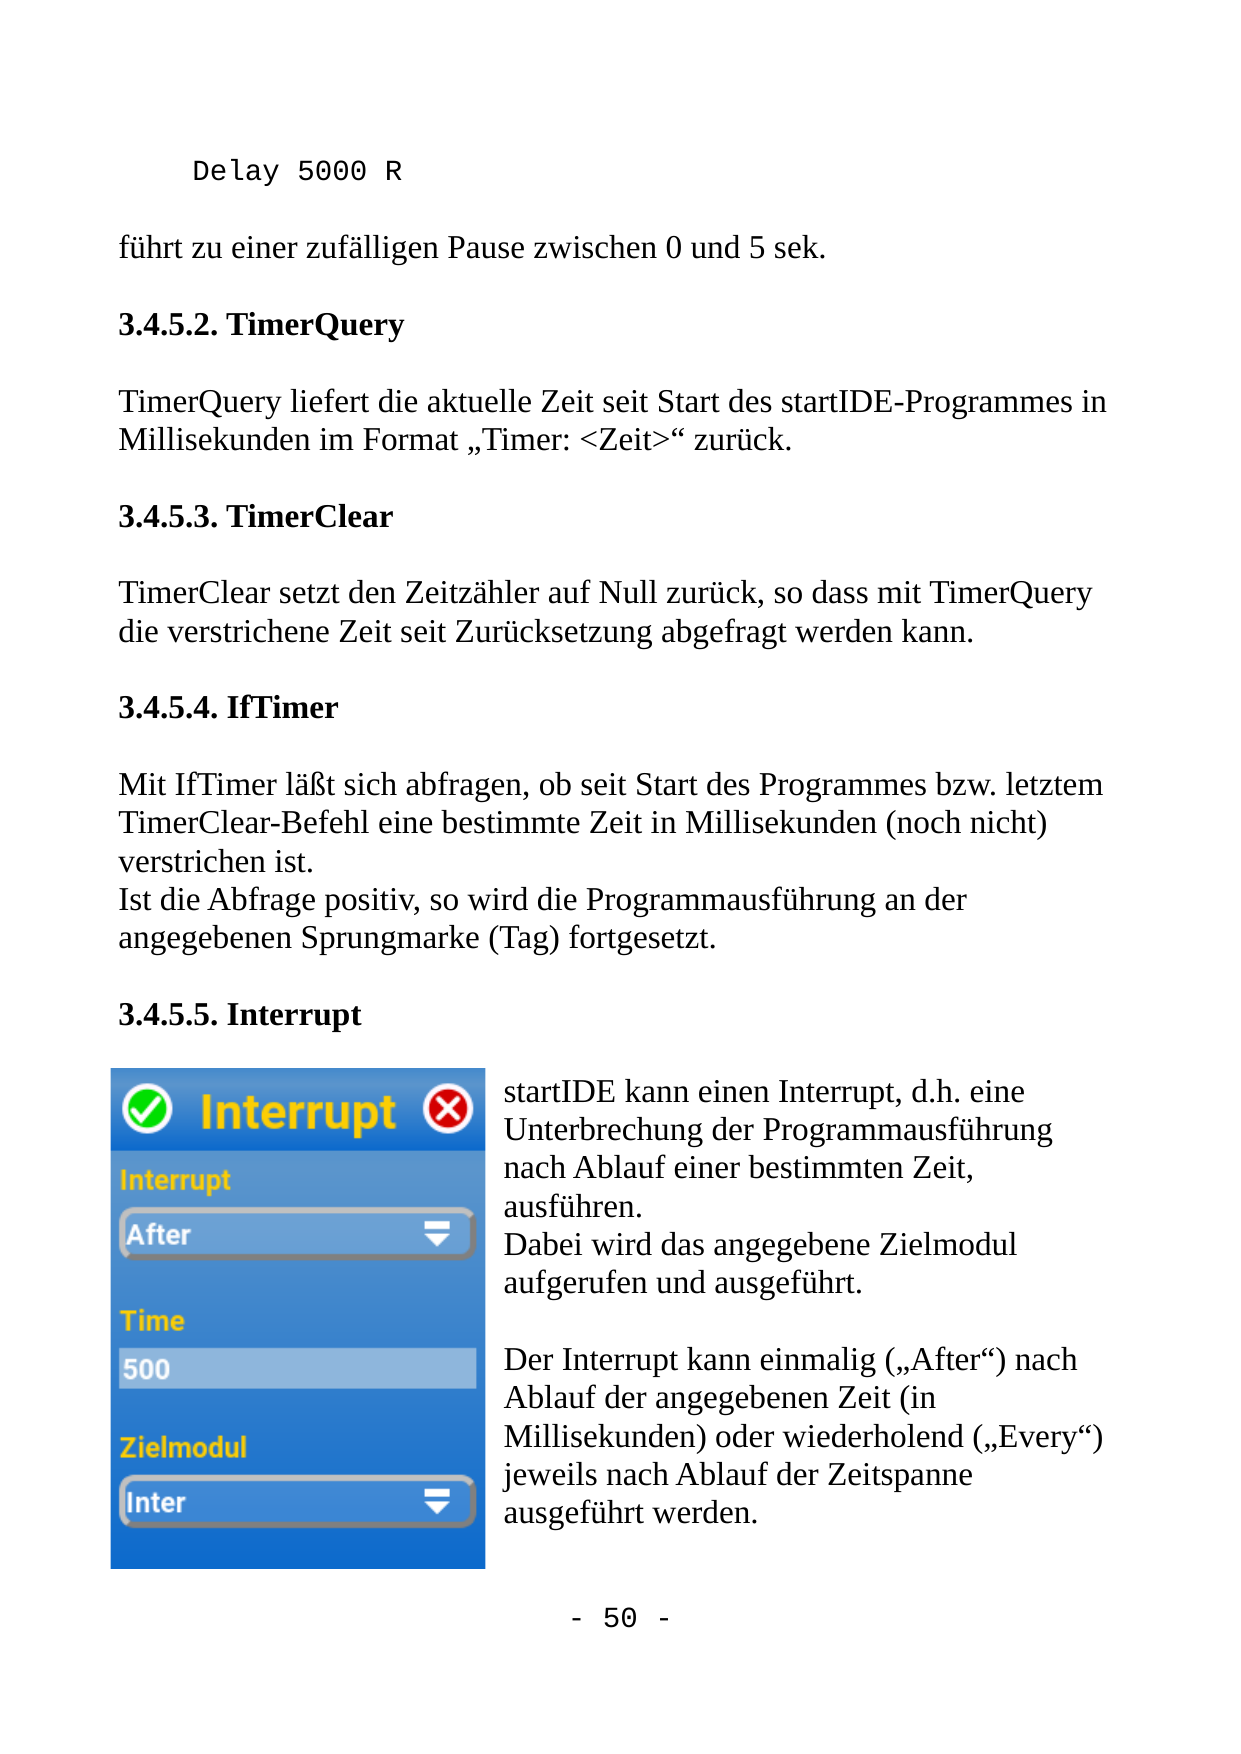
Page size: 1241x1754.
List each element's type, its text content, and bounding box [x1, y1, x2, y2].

text Dabei wird das angegebene Zielmodul aufgerufen und ausgeführt. [486, 1224, 1122, 1301]
text Ist die Abfrage positiv, so wird die Programmausführung an der angegebenen Sprungmarke (Tag) fortgesetzt. [118, 879, 1122, 956]
text startIDE kann einen Interrupt, d.h. eine Unterbrechung der Programmausführung nach Ablauf einer bestimmten Zeit, ausführen. [486, 1071, 1122, 1224]
text TimerQuery liefert die aktuelle Zeit seit Start des startIDE-Programmes in Millisekunden im Format „Timer: <Zeit>“ zurück. [118, 381, 1122, 458]
picture [110, 1068, 486, 1569]
text führt zu einer zufälligen Pause zwischen 0 und 5 sek. [118, 228, 1122, 266]
text Mit IfTimer läßt sich abfragen, ob seit Start des Programmes bzw. letztem TimerClear-Befehl eine bestimmte Zeit in Millisekunden (noch nicht) verstrichen ist. [118, 764, 1122, 879]
text 3.4.5.4. IfTimer [118, 688, 1122, 726]
text 3.4.5.2. TimerQuery [118, 304, 1122, 343]
text TimerClear setzt den Zeitzähler auf Null zurück, so dass mit TimerQuery die verstrichene Zeit seit Zurücksetzung abgefragt werden kann. [118, 573, 1122, 649]
text Der Interrupt kann einmalig („After“) nach Ablauf der angegebenen Zeit (in Millisekunden) oder wiederholend („Every“) jeweils nach Ablauf der Zeitspanne ausgeführt werden. [486, 1339, 1122, 1531]
text 3.4.5.3. TimerClear [118, 496, 1122, 534]
text 3.4.5.5. Interrupt [118, 994, 1122, 1033]
text Delay 5000 R [118, 156, 1122, 189]
